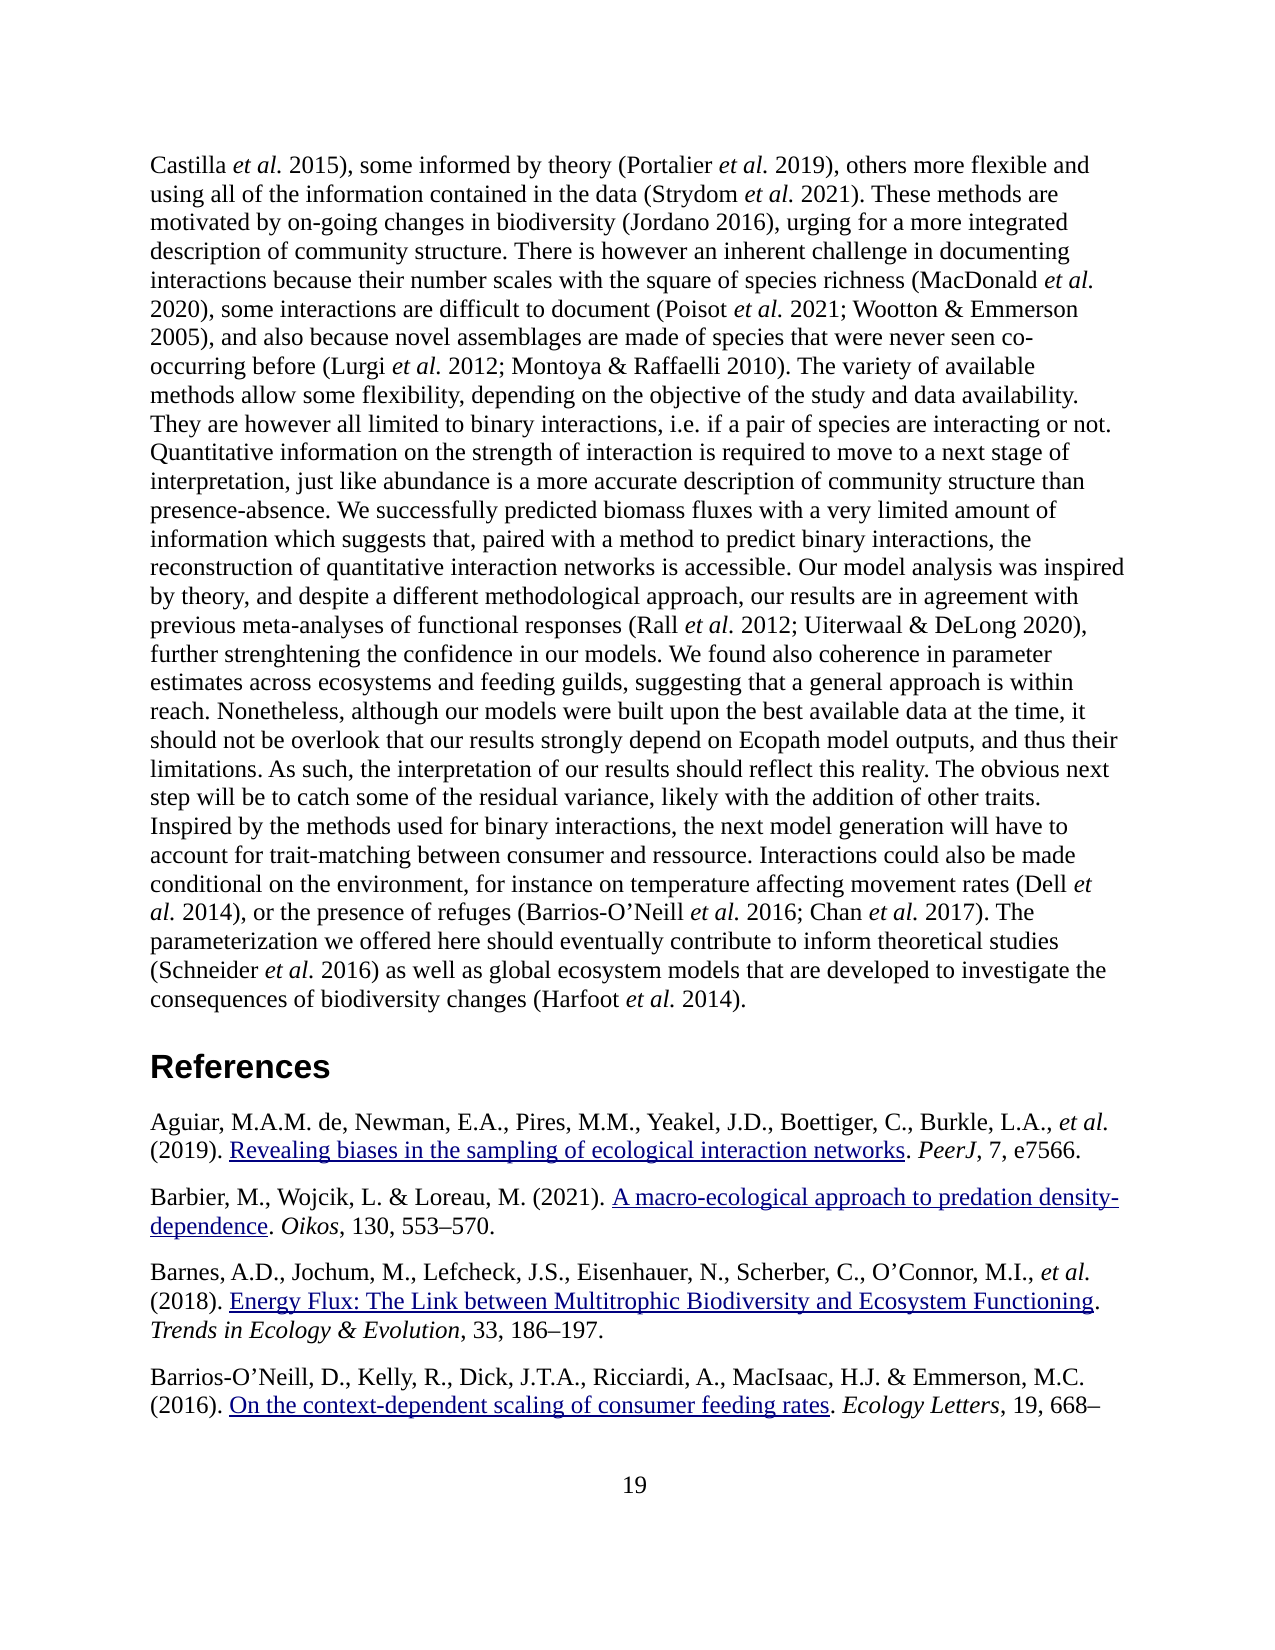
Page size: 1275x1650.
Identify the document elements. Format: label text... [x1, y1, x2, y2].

text Barrios-O’Neill, D., Kelly, R., Dick, J.T.A., Ricciardi, A., MacIsaac, H.J. & Emmerson, M.C. (2016). On the context-dependent scaling of consumer feeding rates. Ecology Letters, 19, 668– [150, 1362, 1125, 1419]
text Castilla et al. 2015), some informed by theory (Portalier et al. 2019), others more flexible and using all of the information contained in the data (Strydom et al. 2021). These methods are motivated by on-going changes in biodiversity (Jordano 2016), urging for a more integrated description of community structure. There is however an inherent challenge in documenting interactions because their number scales with the square of species richness (MacDonald et al. 2020), some interactions are difficult to document (Poisot et al. 2021; Wootton & Emmerson 2005), and also because novel assemblages are made of species that were never seen co-occurring before (Lurgi et al. 2012; Montoya & Raffaelli 2010). The variety of available methods allow some flexibility, depending on the objective of the study and data availability. They are however all limited to binary interactions, i.e. if a pair of species are interacting or not. Quantitative information on the strength of interaction is required to move to a next stage of interpretation, just like abundance is a more accurate description of community structure than presence-absence. We successfully predicted biomass fluxes with a very limited amount of information which suggests that, paired with a method to predict binary interactions, the reconstruction of quantitative interaction networks is accessible. Our model analysis was inspired by theory, and despite a different methodological approach, our results are in agreement with previous meta-analyses of functional responses (Rall et al. 2012; Uiterwaal & DeLong 2020), further strenghtening the confidence in our models. We found also coherence in parameter estimates across ecosystems and feeding guilds, suggesting that a general approach is within reach. Nonetheless, although our models were built upon the best available data at the time, it should not be overlook that our results strongly depend on Ecopath model outputs, and thus their limitations. As such, the interpretation of our results should reflect this reality. The obvious next step will be to catch some of the residual variance, likely with the addition of other traits. Inspired by the methods used for binary interactions, the next model generation will have to account for trait-matching between consumer and ressource. Interactions could also be made conditional on the environment, for instance on temperature affecting movement rates (Dell et al. 2014), or the presence of refuges (Barrios-O’Neill et al. 2016; Chan et al. 2017). The parameterization we offered here should eventually contribute to inform theoretical studies (Schneider et al. 2016) as well as global ecosystem models that are developed to investigate the consequences of biodiversity changes (Harfoot et al. 2014). [150, 150, 1125, 1012]
text Aguiar, M.A.M. de, Newman, E.A., Pires, M.M., Yeakel, J.D., Boettiger, C., Burkle, L.A., et al. (2019). Revealing biases in the sampling of ecological interaction networks. PeerJ, 7, e7566. [150, 1107, 1125, 1164]
text Barbier, M., Wojcik, L. & Loreau, M. (2021). A macro-ecological approach to predation density-dependence. Oikos, 130, 553–570. [150, 1182, 1125, 1239]
subtitle References [150, 1046, 1125, 1085]
text Barnes, A.D., Jochum, M., Lefcheck, J.S., Eisenhauer, N., Scherber, C., O’Connor, M.I., et al. (2018). Energy Flux: The Link between Multitrophic Biodiversity and Ecosystem Functioning. Trends in Ecology & Evolution, 33, 186–197. [150, 1257, 1125, 1344]
